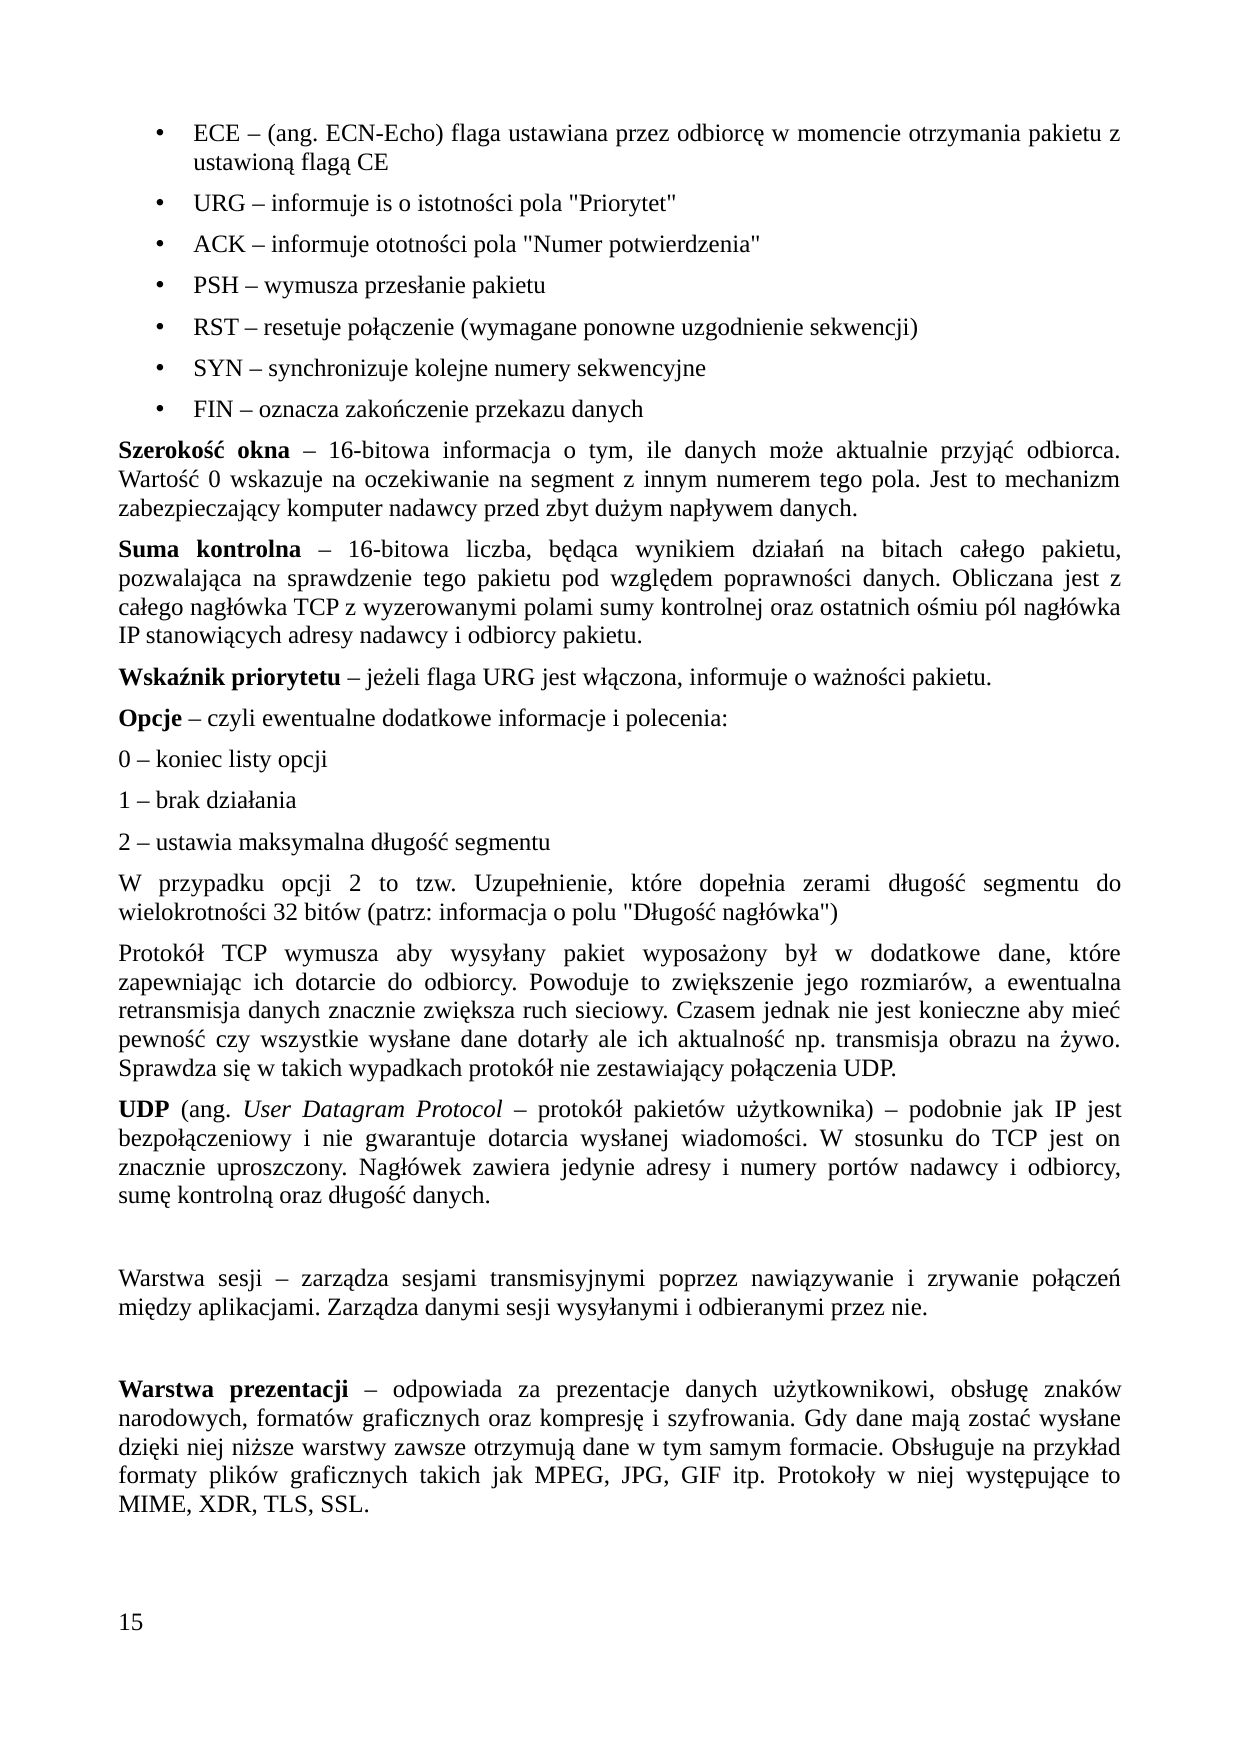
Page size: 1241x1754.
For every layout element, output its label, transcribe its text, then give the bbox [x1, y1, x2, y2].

text 0 – koniec listy opcji [118, 744, 1122, 773]
text W przypadku opcji 2 to tzw. Uzupełnienie, które dopełnia zerami długość segmentu do wielokrotności 32 bitów (patrz: informacja o polu "Długość nagłówka") [118, 868, 1122, 926]
list PSH – wymusza przesłanie pakietu [156, 271, 1122, 299]
list URG – informuje is o istotności pola "Priorytet" [156, 188, 1122, 217]
text Warstwa prezentacji – odpowiada za prezentacje danych użytkownikowi, obsługę znaków narodowych, formatów graficznych oraz kompresję i szyfrowania. Gdy dane mają zostać wysłane dzięki niej niższe warstwy zawsze otrzymują dane w tym samym formacie. Obsługuje na przykład formaty plików graficznych takich jak MPEG, JPG, GIF itp. Protokoły w niej występujące to MIME, XDR, TLS, SSL. [118, 1374, 1122, 1518]
list SYN – synchronizuje kolejne numery sekwencyjne [156, 353, 1122, 382]
text Opcje – czyli ewentualne dodatkowe informacje i polecenia: [118, 703, 1122, 732]
text 1 – brak działania [118, 786, 1122, 814]
text 2 – ustawia maksymalna długość segmentu [118, 827, 1122, 856]
list ECE – (ang. ECN-Echo) flaga ustawiana przez odbiorcę w momencie otrzymania pakietu z ustawioną flagą CE [156, 118, 1122, 176]
list FIN – oznacza zakończenie przekazu danych [156, 394, 1122, 423]
text Warstwa sesji – zarządza sesjami transmisyjnymi poprzez nawiązywanie i zrywanie połączeń między aplikacjami. Zarządza danymi sesji wysyłanymi i odbieranymi przez nie. [118, 1263, 1122, 1321]
text Protokół TCP wymusza aby wysyłany pakiet wyposażony był w dodatkowe dane, które zapewniając ich dotarcie do odbiorcy. Powoduje to zwiększenie jego rozmiarów, a ewentualna retransmisja danych znacznie zwiększa ruch sieciowy. Czasem jednak nie jest konieczne aby mieć pewność czy wszystkie wysłane dane dotarły ale ich aktualność np. transmisja obrazu na żywo. Sprawdza się w takich wypadkach protokół nie zestawiający połączenia UDP. [118, 938, 1122, 1082]
text Szerokość okna – 16-bitowa informacja o tym, ile danych może aktualnie przyjąć odbiorca. Wartość 0 wskazuje na oczekiwanie na segment z innym numerem tego pola. Jest to mechanizm zabezpieczający komputer nadawcy przed zbyt dużym napływem danych. [118, 436, 1122, 522]
text Suma kontrolna – 16-bitowa liczba, będąca wynikiem działań na bitach całego pakietu, pozwalająca na sprawdzenie tego pakietu pod względem poprawności danych. Obliczana jest z całego nagłówka TCP z wyzerowanymi polami sumy kontrolnej oraz ostatnich ośmiu pól nagłówka IP stanowiących adresy nadawcy i odbiorcy pakietu. [118, 534, 1122, 649]
list ACK – informuje ototności pola "Numer potwierdzenia" [156, 229, 1122, 258]
text Wskaźnik priorytetu – jeżeli flaga URG jest włączona, informuje o ważności pakietu. [118, 662, 1122, 691]
text UDP (ang. User Datagram Protocol – protokół pakietów użytkownika) – podobnie jak IP jest bezpołączeniowy i nie gwarantuje dotarcia wysłanej wiadomości. W stosunku do TCP jest on znacznie uproszczony. Nagłówek zawiera jedynie adresy i numery portów nadawcy i odbiorcy, sumę kontrolną oraz długość danych. [118, 1094, 1122, 1209]
list RST – resetuje połączenie (wymagane ponowne uzgodnienie sekwencji) [156, 312, 1122, 341]
